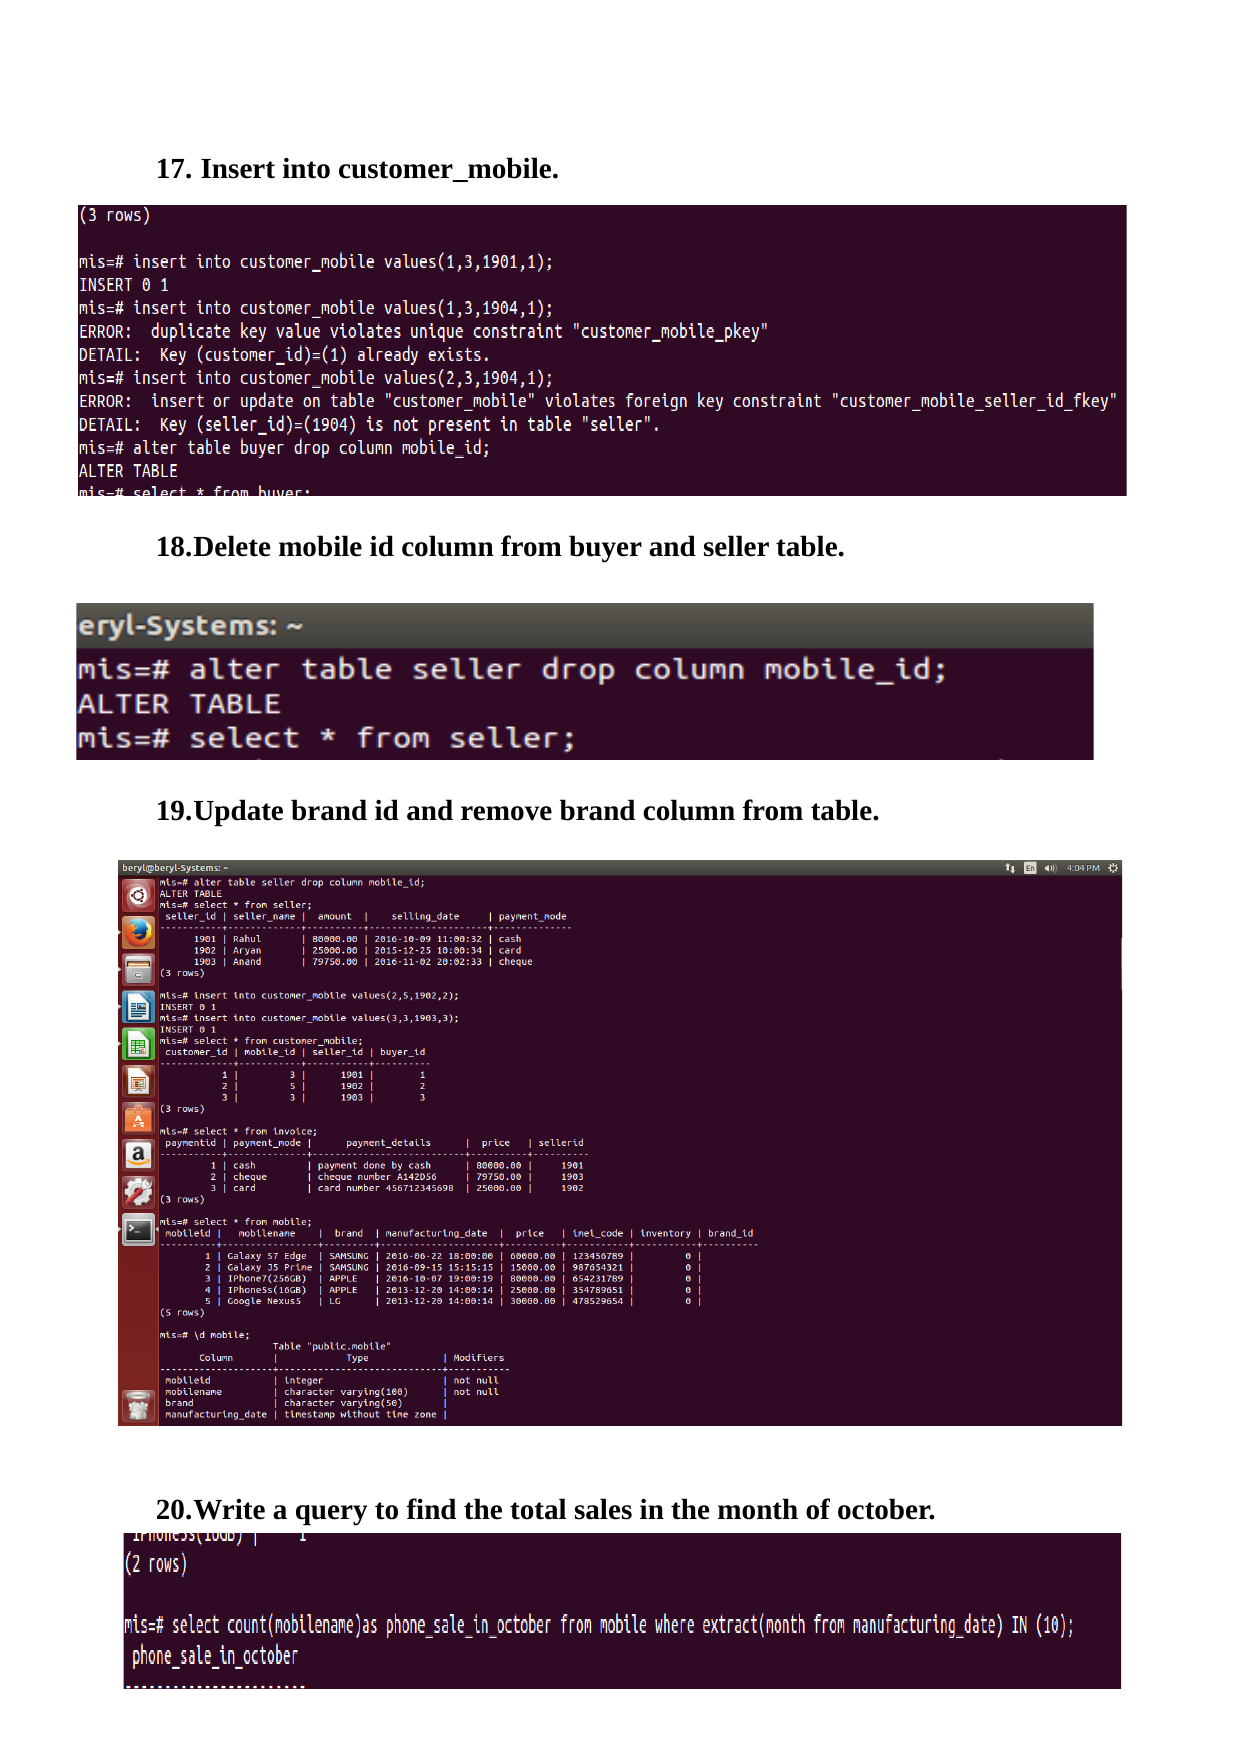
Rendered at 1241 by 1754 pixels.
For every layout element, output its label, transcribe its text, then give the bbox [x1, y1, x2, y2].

picture [78, 205, 1127, 496]
list Insert into customer_mobile. [156, 152, 1122, 185]
list Update brand id and remove brand column from table. [156, 793, 1122, 827]
list Delete mobile id column from buyer and seller table. [156, 529, 1122, 563]
picture [118, 860, 1123, 1426]
picture [123, 1641, 1122, 1689]
list Write a query to find the total sales in the month of october. [156, 1492, 1122, 1526]
